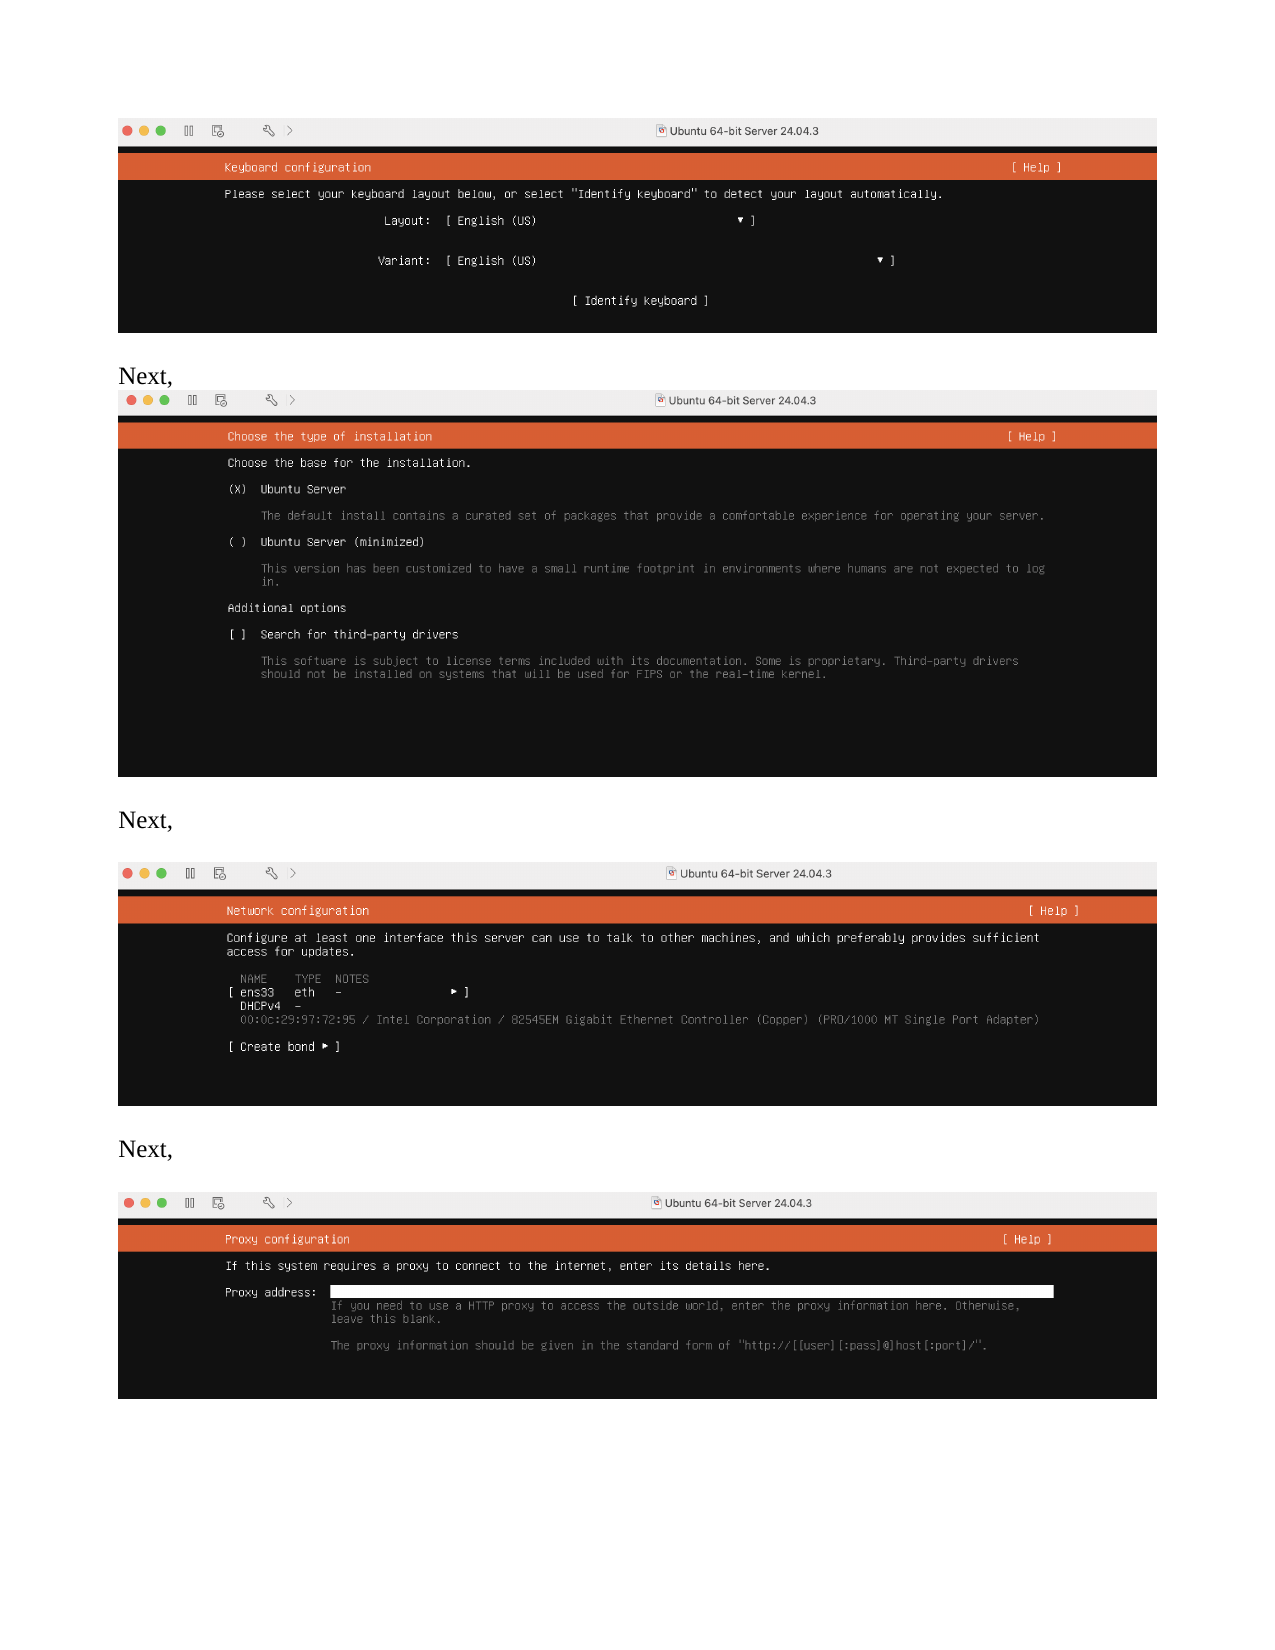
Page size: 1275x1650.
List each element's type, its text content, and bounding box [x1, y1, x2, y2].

picture [118, 390, 1157, 777]
picture [118, 118, 1157, 333]
picture [118, 862, 1157, 1106]
picture [118, 1192, 1157, 1399]
text Next, [118, 361, 1157, 390]
text Next, [118, 805, 1157, 834]
text Next, [118, 1134, 1157, 1163]
